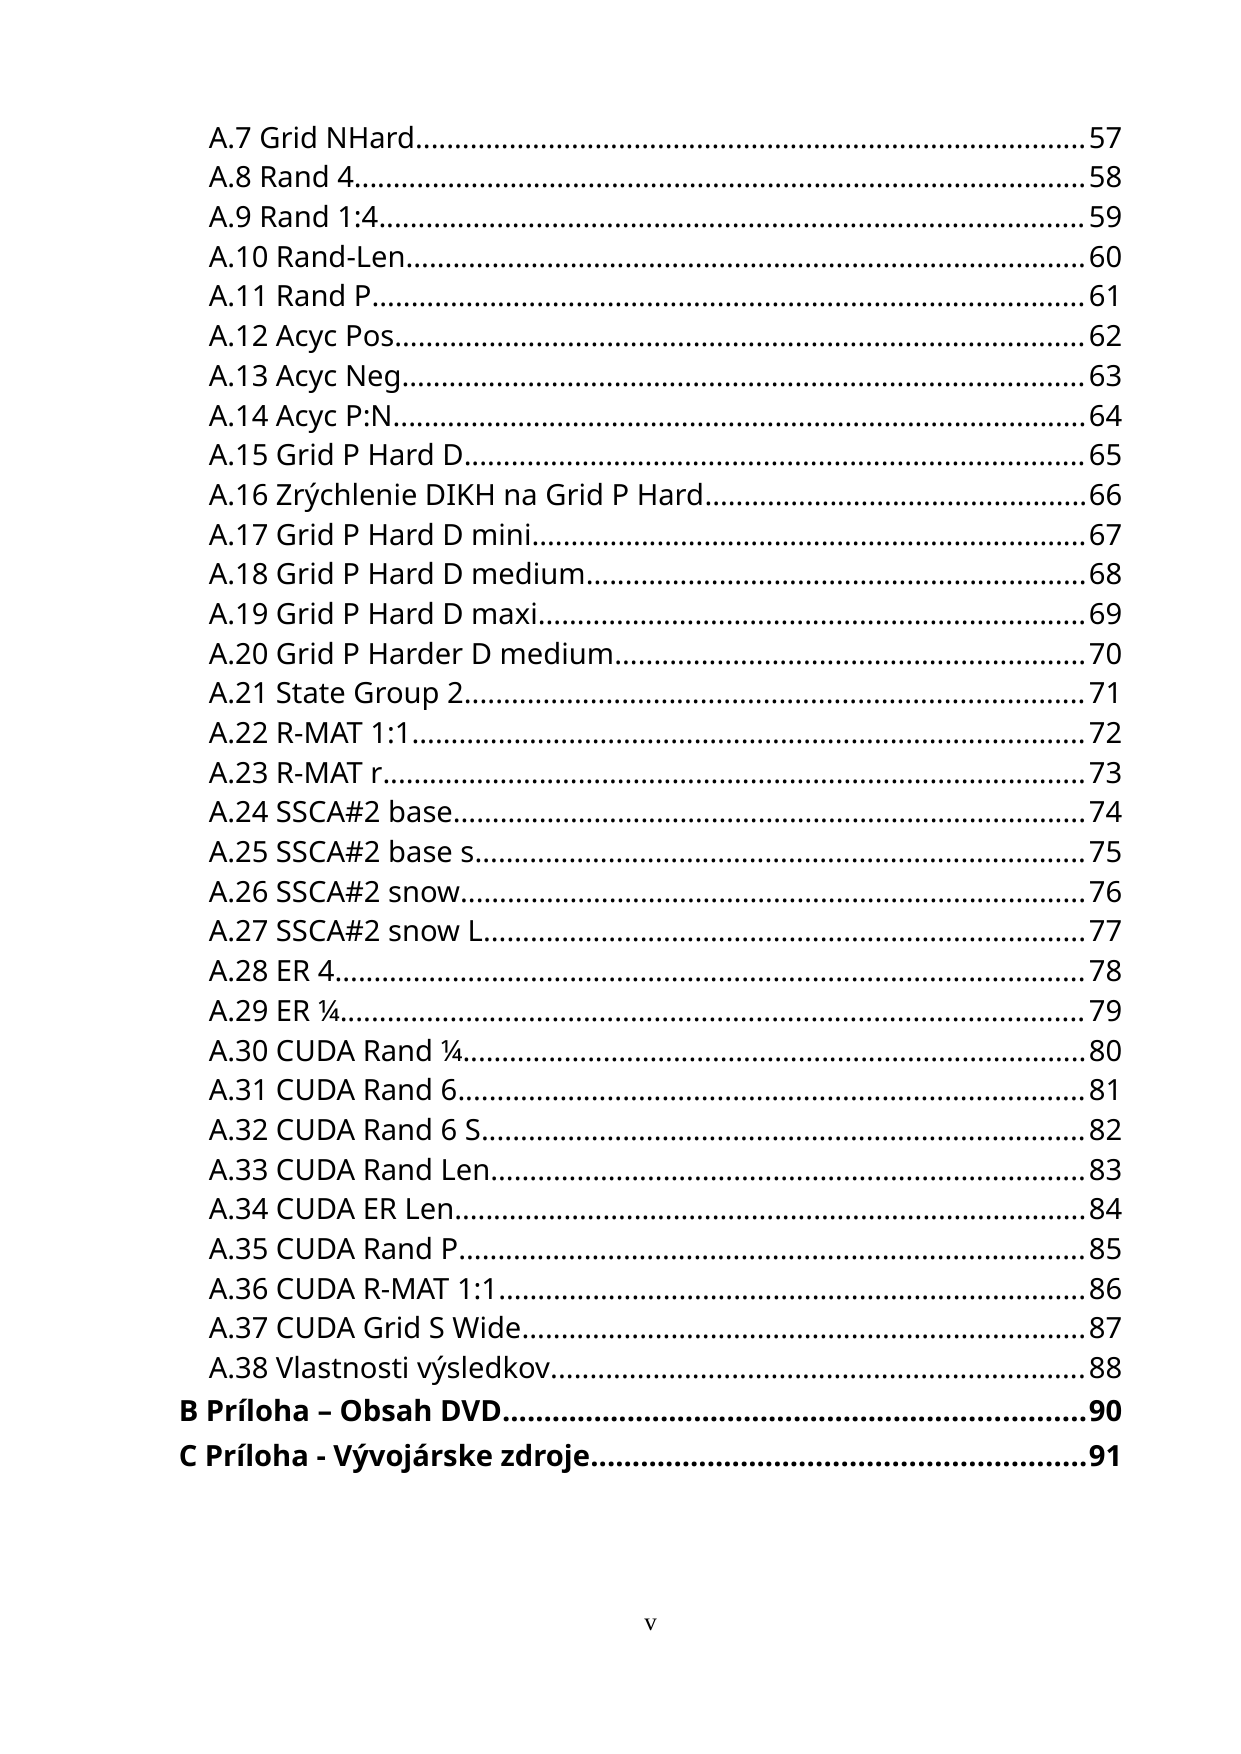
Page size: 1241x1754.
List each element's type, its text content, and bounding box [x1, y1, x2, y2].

text A.26 SSCA#2 snow 76 [208, 871, 1122, 911]
text A.12 Acyc Pos 62 [208, 315, 1122, 355]
text A.19 Grid P Hard D maxi 69 [208, 593, 1122, 633]
text B Príloha – Obsah DVD 90 [178, 1390, 1122, 1430]
text A.14 Acyc P:N 64 [208, 395, 1122, 434]
text A.15 Grid P Hard D 65 [208, 434, 1122, 474]
text A.24 SSCA#2 base 74 [208, 792, 1122, 831]
text A.38 Vlastnosti výsledkov 88 [208, 1347, 1122, 1387]
text A.31 CUDA Rand 6 81 [208, 1069, 1122, 1109]
text A.28 ER 4 78 [208, 950, 1122, 990]
text A.27 SSCA#2 snow L 77 [208, 911, 1122, 950]
text A.17 Grid P Hard D mini 67 [208, 514, 1122, 553]
text A.16 Zrýchlenie DIKH na Grid P Hard 66 [208, 474, 1122, 514]
text A.13 Acyc Neg 63 [208, 355, 1122, 395]
text A.8 Rand 4 58 [208, 157, 1122, 196]
text A.25 SSCA#2 base s 75 [208, 831, 1122, 871]
text A.23 R-MAT r 73 [208, 752, 1122, 792]
text A.22 R-MAT 1:1 72 [208, 712, 1122, 752]
text A.18 Grid P Hard D medium 68 [208, 553, 1122, 593]
text A.20 Grid P Harder D medium 70 [208, 633, 1122, 673]
text A.9 Rand 1:4 59 [208, 196, 1122, 236]
text C Príloha - Vývojárske zdroje 91 [178, 1436, 1122, 1475]
text A.29 ER ¼ 79 [208, 990, 1122, 1030]
text A.34 CUDA ER Len 84 [208, 1188, 1122, 1228]
text A.7 Grid NHard 57 [208, 117, 1122, 157]
text A.37 CUDA Grid S Wide 87 [208, 1308, 1122, 1347]
text A.36 CUDA R-MAT 1:1 86 [208, 1268, 1122, 1308]
text A.21 State Group 2 71 [208, 673, 1122, 712]
text A.30 CUDA Rand ¼ 80 [208, 1030, 1122, 1069]
text A.35 CUDA Rand P 85 [208, 1228, 1122, 1268]
text A.10 Rand-Len 60 [208, 236, 1122, 276]
text A.33 CUDA Rand Len 83 [208, 1149, 1122, 1188]
text A.11 Rand P 61 [208, 276, 1122, 315]
text A.32 CUDA Rand 6 S 82 [208, 1109, 1122, 1149]
